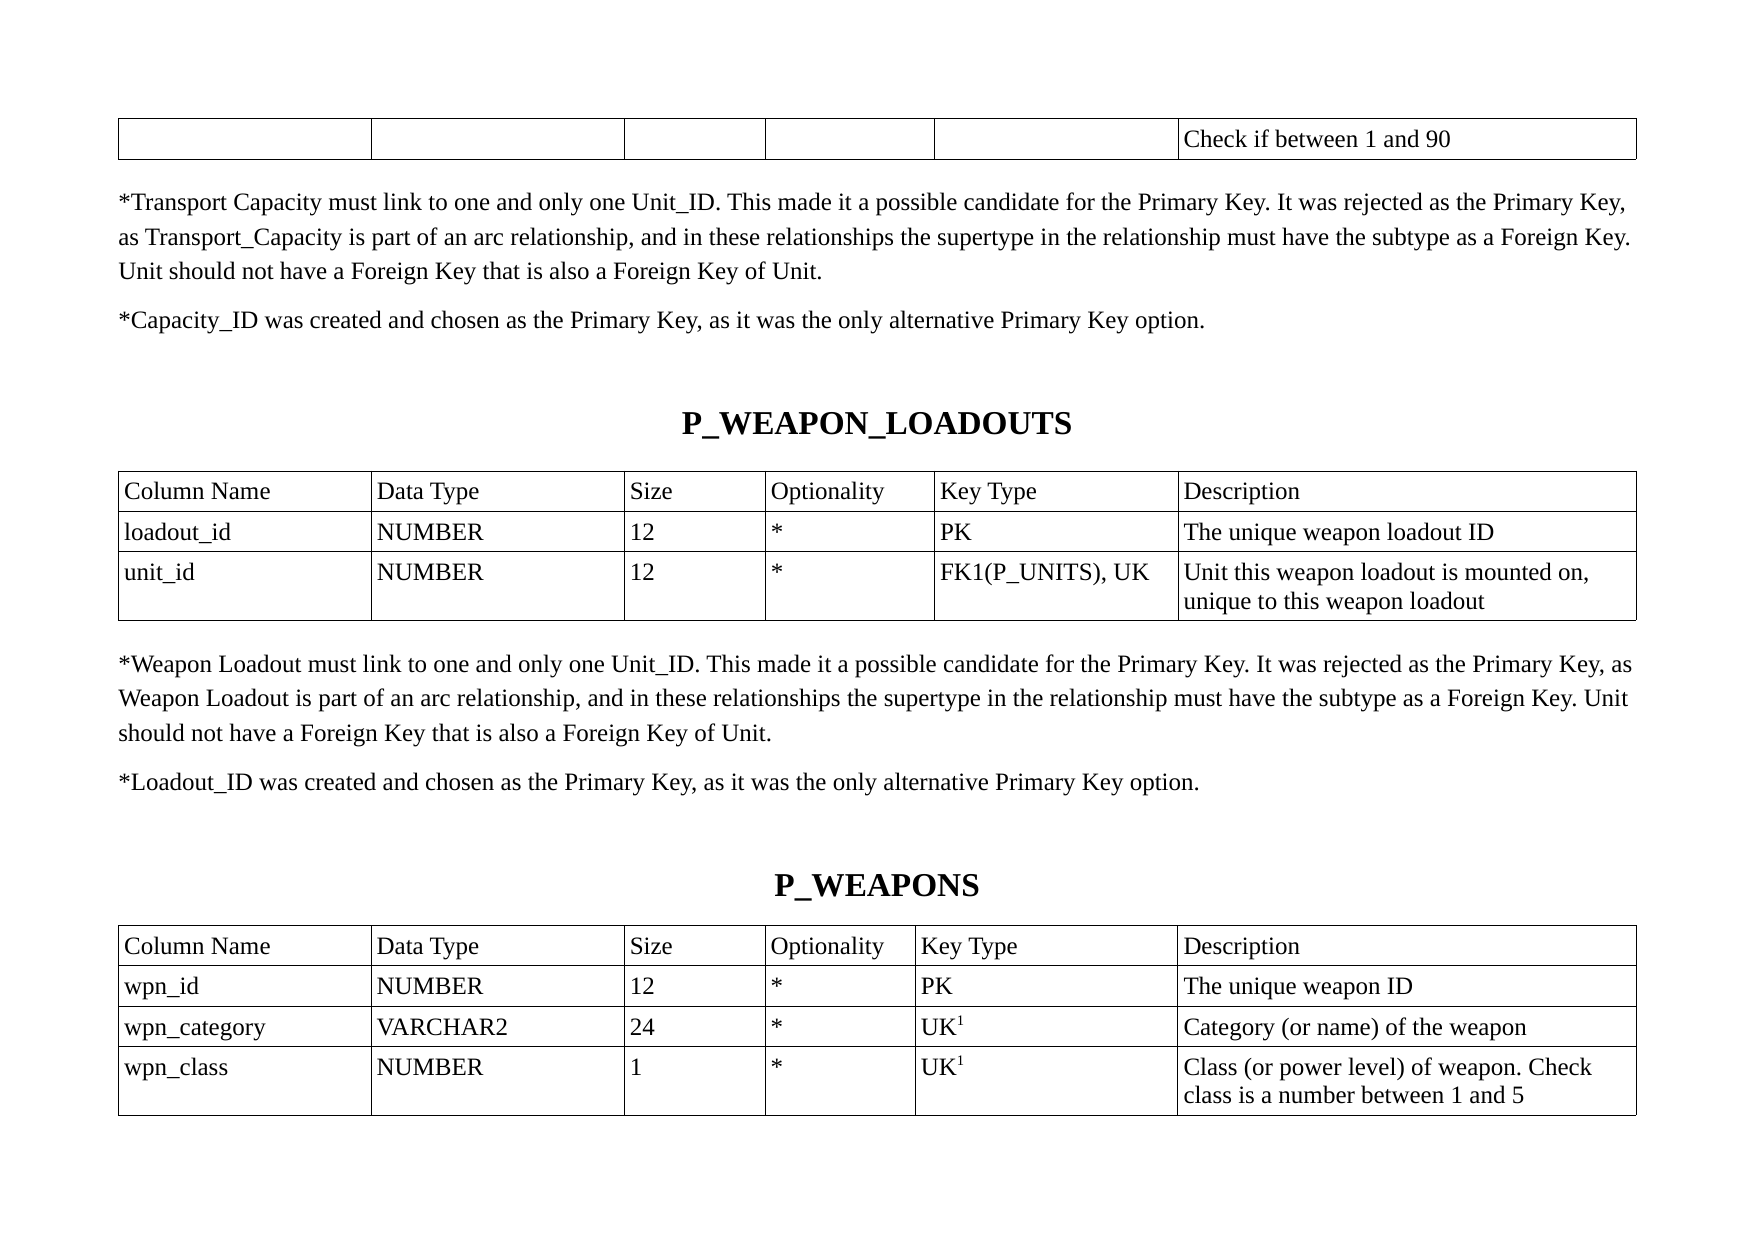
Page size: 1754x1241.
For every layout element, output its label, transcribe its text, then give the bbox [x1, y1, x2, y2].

table_header Column Name [119, 472, 371, 511]
table_cell The unique weapon loadout ID [1179, 512, 1636, 551]
table_cell PK [916, 966, 1177, 1006]
table_cell UK1 [916, 1047, 1177, 1115]
table_header Column Name [119, 926, 371, 965]
table_cell [935, 119, 1178, 158]
table_header Size [625, 926, 765, 965]
text *Transport Capacity must link to one and only one Unit_ID. This made it a possible candidate for the Primary Key. It was rejected as the Primary Key, as Transport_Capacity is part of an arc relationship, and in these relationships the supertype in the relationship must have the subtype as a Foreign Key. Unit should not have a Foreign Key that is also a Foreign Key of Unit. [118, 187, 1636, 285]
text *Loadout_ID was created and chosen as the Primary Key, as it was the only alternative Primary Key option. [118, 767, 1636, 796]
table_cell [372, 119, 624, 158]
table_cell 12 [625, 512, 765, 551]
table_cell Check if between 1 and 90 [1179, 119, 1636, 158]
text P_WEAPONS [118, 865, 1636, 903]
table_cell NUMBER [372, 966, 624, 1006]
table_cell wpn_category [119, 1007, 371, 1046]
table_header Key Type [935, 472, 1178, 511]
table_cell [766, 119, 934, 158]
table_cell NUMBER [372, 552, 624, 620]
table_cell Class (or power level) of weapon. Check class is a number between 1 and 5 [1178, 1047, 1636, 1115]
text P_WEAPON_LOADOUTS [118, 403, 1636, 442]
table_cell wpn_class [119, 1047, 371, 1115]
table_cell Category (or name) of the weapon [1178, 1007, 1636, 1046]
table_cell 1 [625, 1047, 765, 1115]
table_cell unit_id [119, 552, 371, 620]
table_cell NUMBER [372, 1047, 624, 1115]
table_cell * [766, 966, 915, 1006]
table_cell * [766, 552, 934, 620]
table_cell wpn_id [119, 966, 371, 1006]
table_cell PK [935, 512, 1178, 551]
table_cell UK1 [916, 1007, 1177, 1046]
table_header Optionality [766, 926, 915, 965]
table_cell [625, 119, 765, 158]
table_cell * [766, 512, 934, 551]
table_header Data Type [372, 926, 624, 965]
table_header Optionality [766, 472, 934, 511]
table_cell Unit this weapon loadout is mounted on, unique to this weapon loadout [1179, 552, 1636, 620]
table_cell loadout_id [119, 512, 371, 551]
text *Weapon Loadout must link to one and only one Unit_ID. This made it a possible candidate for the Primary Key. It was rejected as the Primary Key, as Weapon Loadout is part of an arc relationship, and in these relationships the supertype in the relationship must have the subtype as a Foreign Key. Unit should not have a Foreign Key that is also a Foreign Key of Unit. [118, 649, 1636, 747]
table_header Size [625, 472, 765, 511]
table_header Description [1178, 926, 1636, 965]
table_cell 12 [625, 966, 765, 1006]
table_cell 12 [625, 552, 765, 620]
table_cell The unique weapon ID [1178, 966, 1636, 1006]
table_header Description [1179, 472, 1636, 511]
table_cell NUMBER [372, 512, 624, 551]
table_cell [119, 119, 371, 158]
table_cell * [766, 1007, 915, 1046]
table_cell VARCHAR2 [372, 1007, 624, 1046]
table_cell 24 [625, 1007, 765, 1046]
table_cell FK1(P_UNITS), UK [935, 552, 1178, 620]
table_header Data Type [372, 472, 624, 511]
table_cell * [766, 1047, 915, 1115]
table_header Key Type [916, 926, 1177, 965]
text *Capacity_ID was created and chosen as the Primary Key, as it was the only alternative Primary Key option. [118, 305, 1636, 334]
